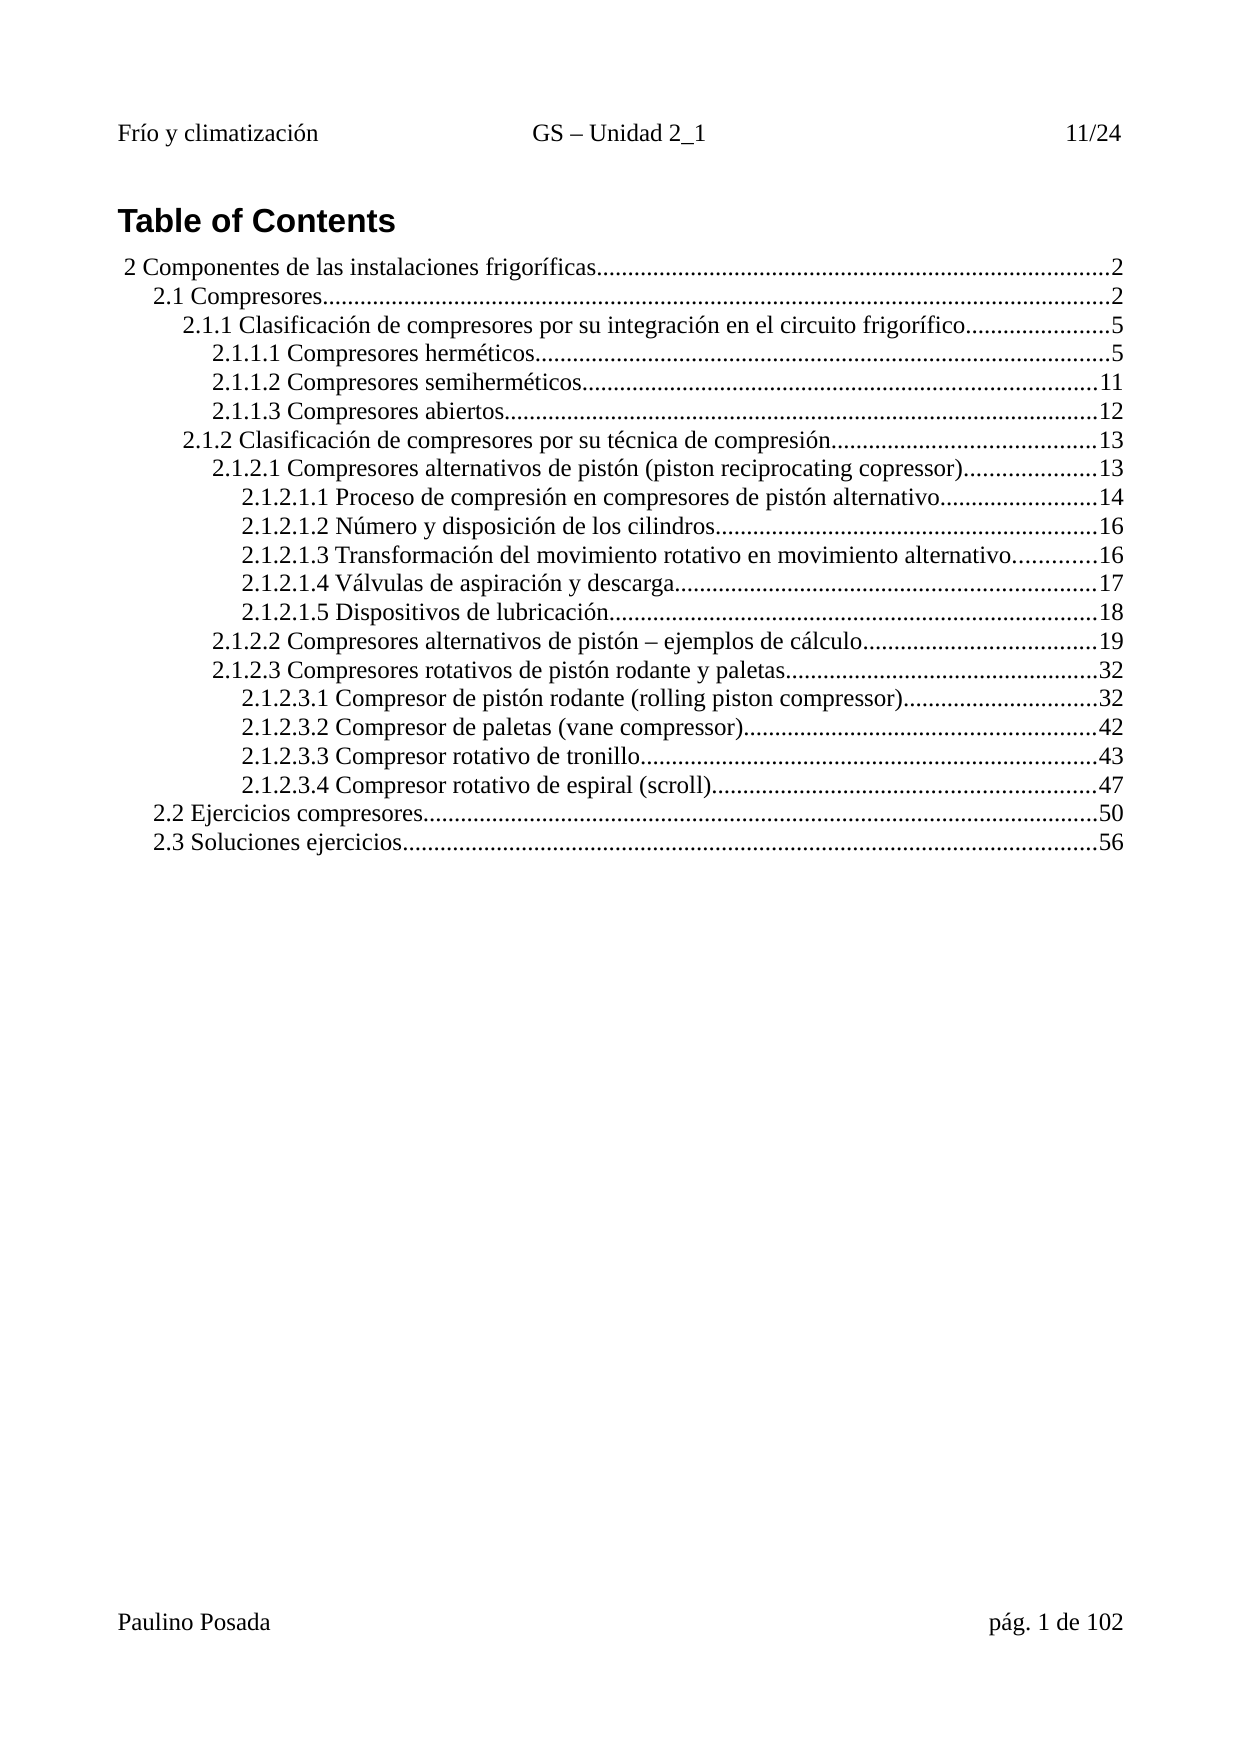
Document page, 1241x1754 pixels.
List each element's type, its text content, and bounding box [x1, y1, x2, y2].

text 2.1.2.2 Compresores alternativos de pistón – ejemplos de cálculo 19 [206, 626, 1123, 655]
text 2.1.2.1.2 Número y disposición de los cilindros. 16 [235, 511, 1123, 540]
text 2.1.1 Clasificación de compresores por su integración en el circuito frigorífico 5 [176, 310, 1123, 338]
text 2.1.1.3 Compresores abiertos 12 [206, 396, 1123, 425]
text 2.1.2.1.4 Válvulas de aspiración y descarga 17 [235, 568, 1123, 597]
text 2.1.2.1.5 Dispositivos de lubricación 18 [235, 597, 1123, 626]
text 2 Componentes de las instalaciones frigoríficas 2 [117, 252, 1123, 281]
text 2.1.2.3.4 Compresor rotativo de espiral (scroll) 47 [235, 770, 1123, 798]
text 2.1.2.3.1 Compresor de pistón rodante (rolling piston compressor) 32 [235, 683, 1123, 712]
text 2.1 Compresores 2 [147, 281, 1123, 310]
text 2.1.2.3.3 Compresor rotativo de tronillo 43 [235, 741, 1123, 770]
text 2.2 Ejercicios compresores 50 [147, 798, 1123, 827]
text 2.1.2.1.3 Transformación del movimiento rotativo en movimiento alternativo 16 [235, 540, 1123, 568]
text 2.1.2.3.2 Compresor de paletas (vane compressor) 42 [235, 712, 1123, 741]
text 2.3 Soluciones ejercicios 56 [147, 827, 1123, 856]
text 2.1.1.2 Compresores semiherméticos 11 [206, 367, 1123, 396]
text 2.1.2.1.1 Proceso de compresión en compresores de pistón alternativo 14 [235, 482, 1123, 511]
subtitle Table of Contents [117, 201, 1123, 240]
text 2.1.2 Clasificación de compresores por su técnica de compresión 13 [176, 425, 1123, 453]
text 2.1.2.3 Compresores rotativos de pistón rodante y paletas 32 [206, 655, 1123, 683]
text 2.1.2.1 Compresores alternativos de pistón (piston reciprocating copressor) 13 [206, 453, 1123, 482]
text 2.1.1.1 Compresores herméticos 5 [206, 338, 1123, 367]
